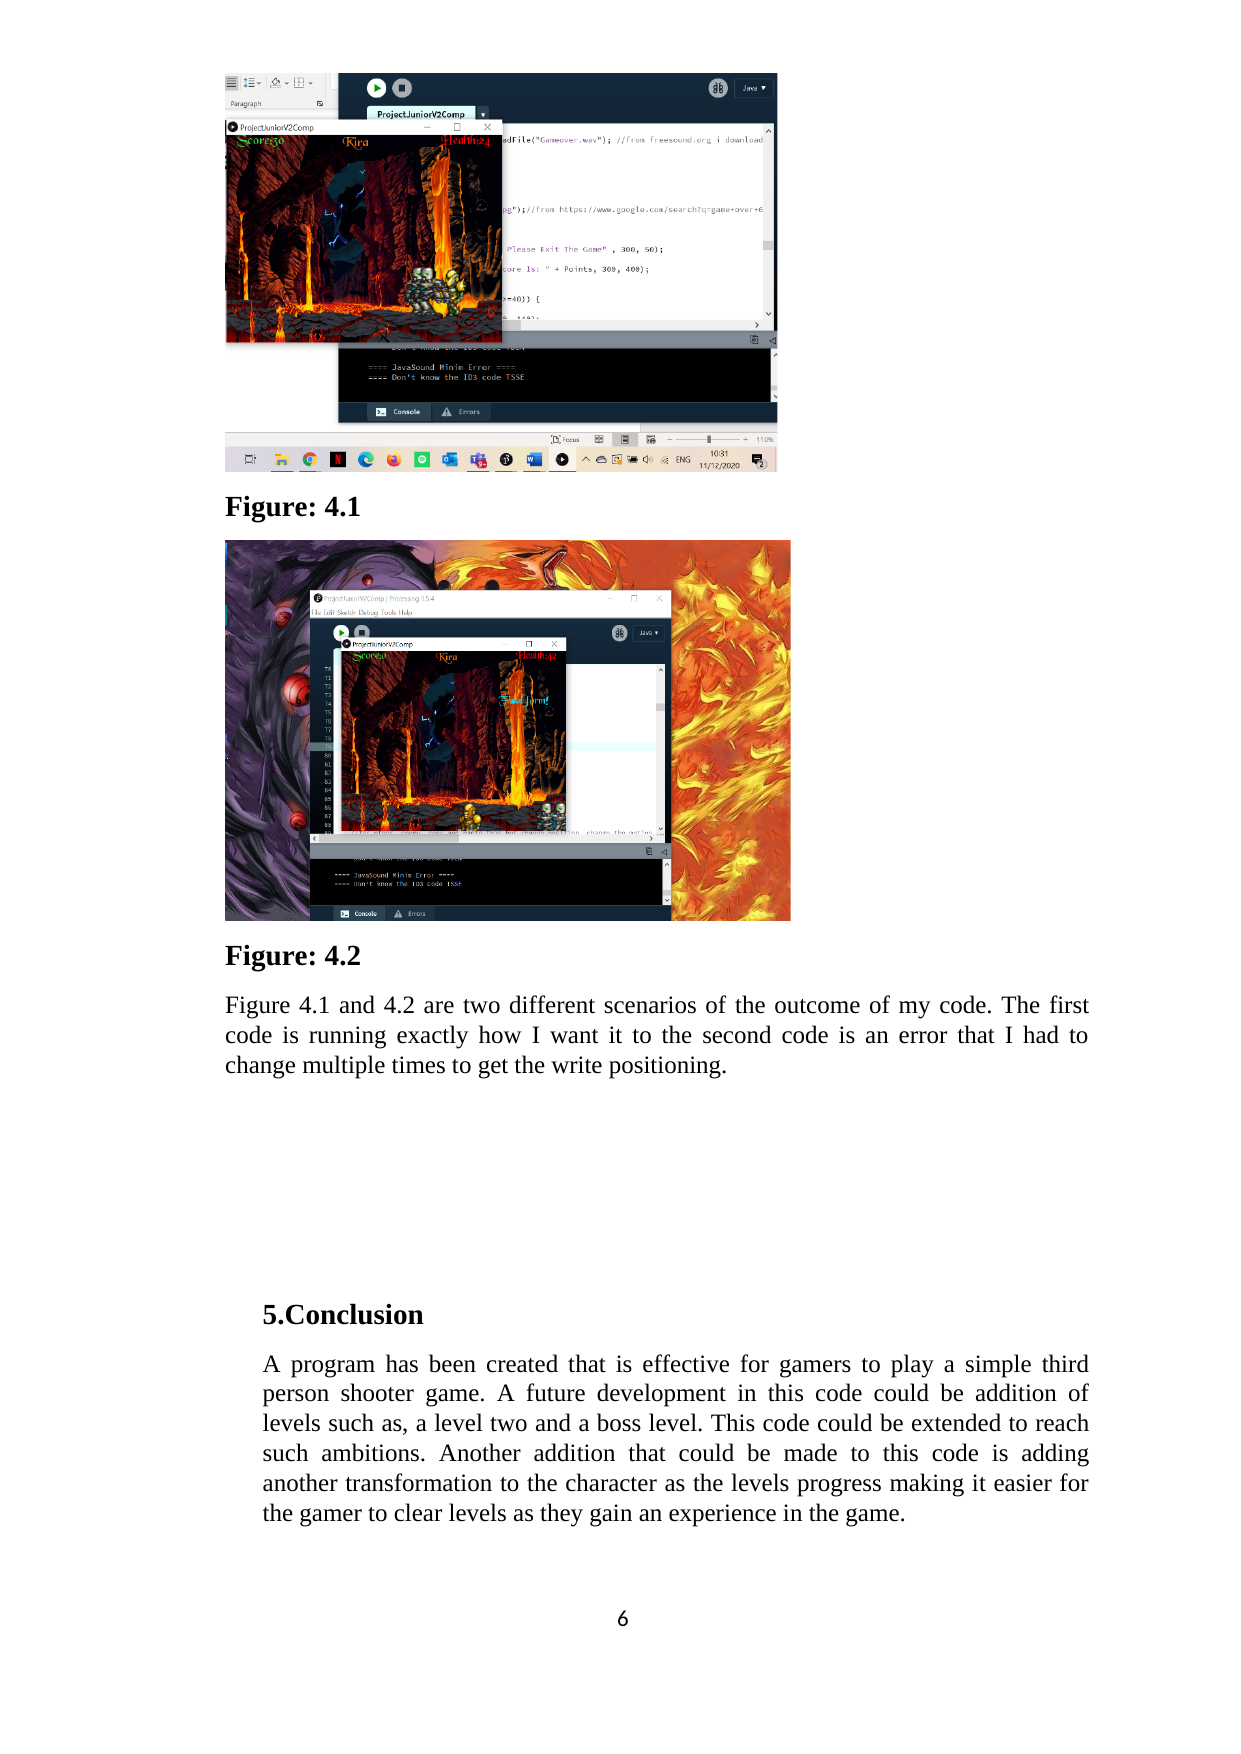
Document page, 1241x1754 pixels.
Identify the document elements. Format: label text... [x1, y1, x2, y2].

text A program has been created that is effective for gamers to play a simple third person shooter game. A future development in this code could be addition of levels such as, a level two and a boss level. This code could be extended to reach such ambitions. Another addition that could be made to this code is adding another transformation to the character as the levels progress making it easier for the gamer to clear levels as they gain an experience in the game. [262, 1349, 1090, 1527]
text 5.Conclusion [262, 1297, 1090, 1331]
list Figure 4.1 and 4.2 are two different scenarios of the outcome of my code. The first code is running exactly how I want it to the second code is an error that I had to change multiple times to get the write positioning. [225, 990, 1090, 1078]
list Figure: 4.1 [225, 489, 1090, 523]
list Figure: 4.2 [225, 938, 1090, 972]
